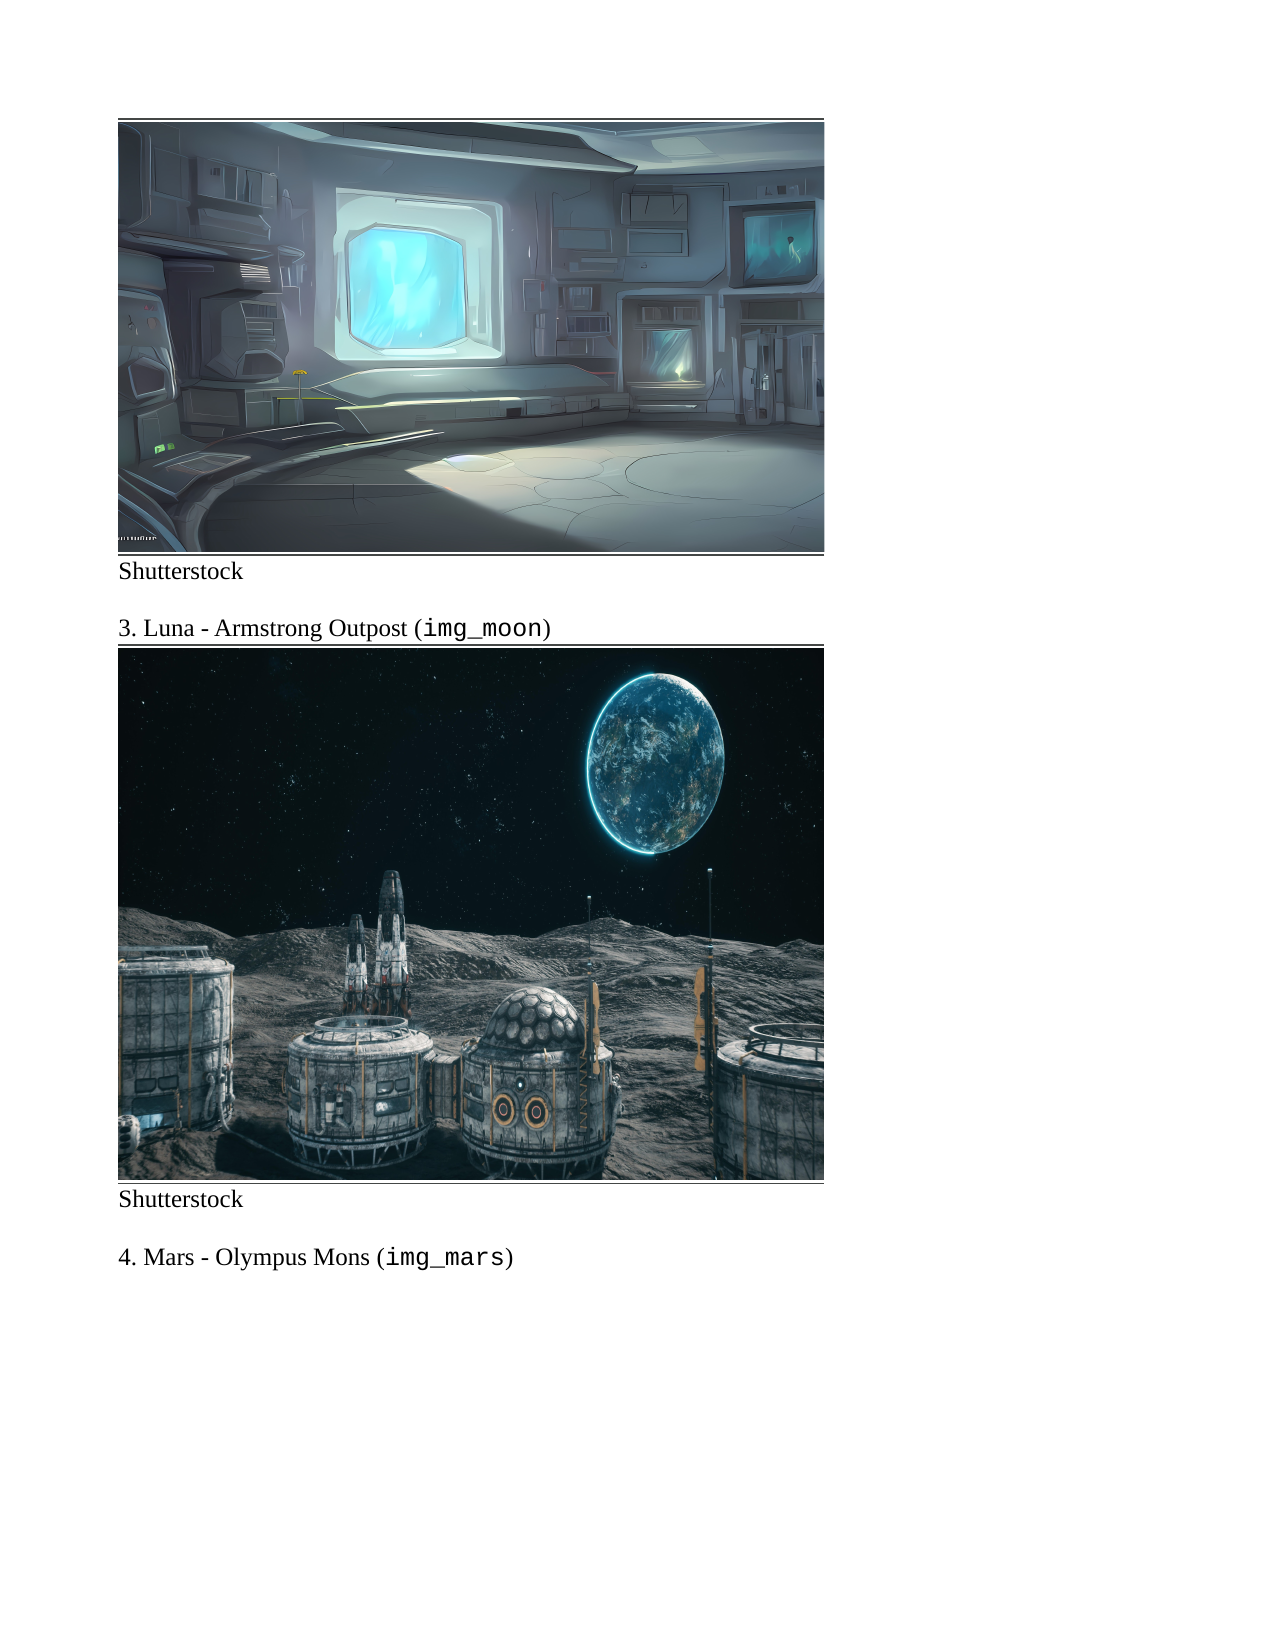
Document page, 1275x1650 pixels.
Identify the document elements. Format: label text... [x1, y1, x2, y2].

text 3. Luna - Armstrong Outpost (img_moon) [118, 613, 1157, 644]
picture [118, 648, 824, 1180]
text Shutterstock [118, 1184, 1157, 1213]
text 4. Mars - Olympus Mons (img_mars) [118, 1242, 1157, 1273]
text Shutterstock [118, 556, 1157, 584]
picture [118, 122, 825, 552]
